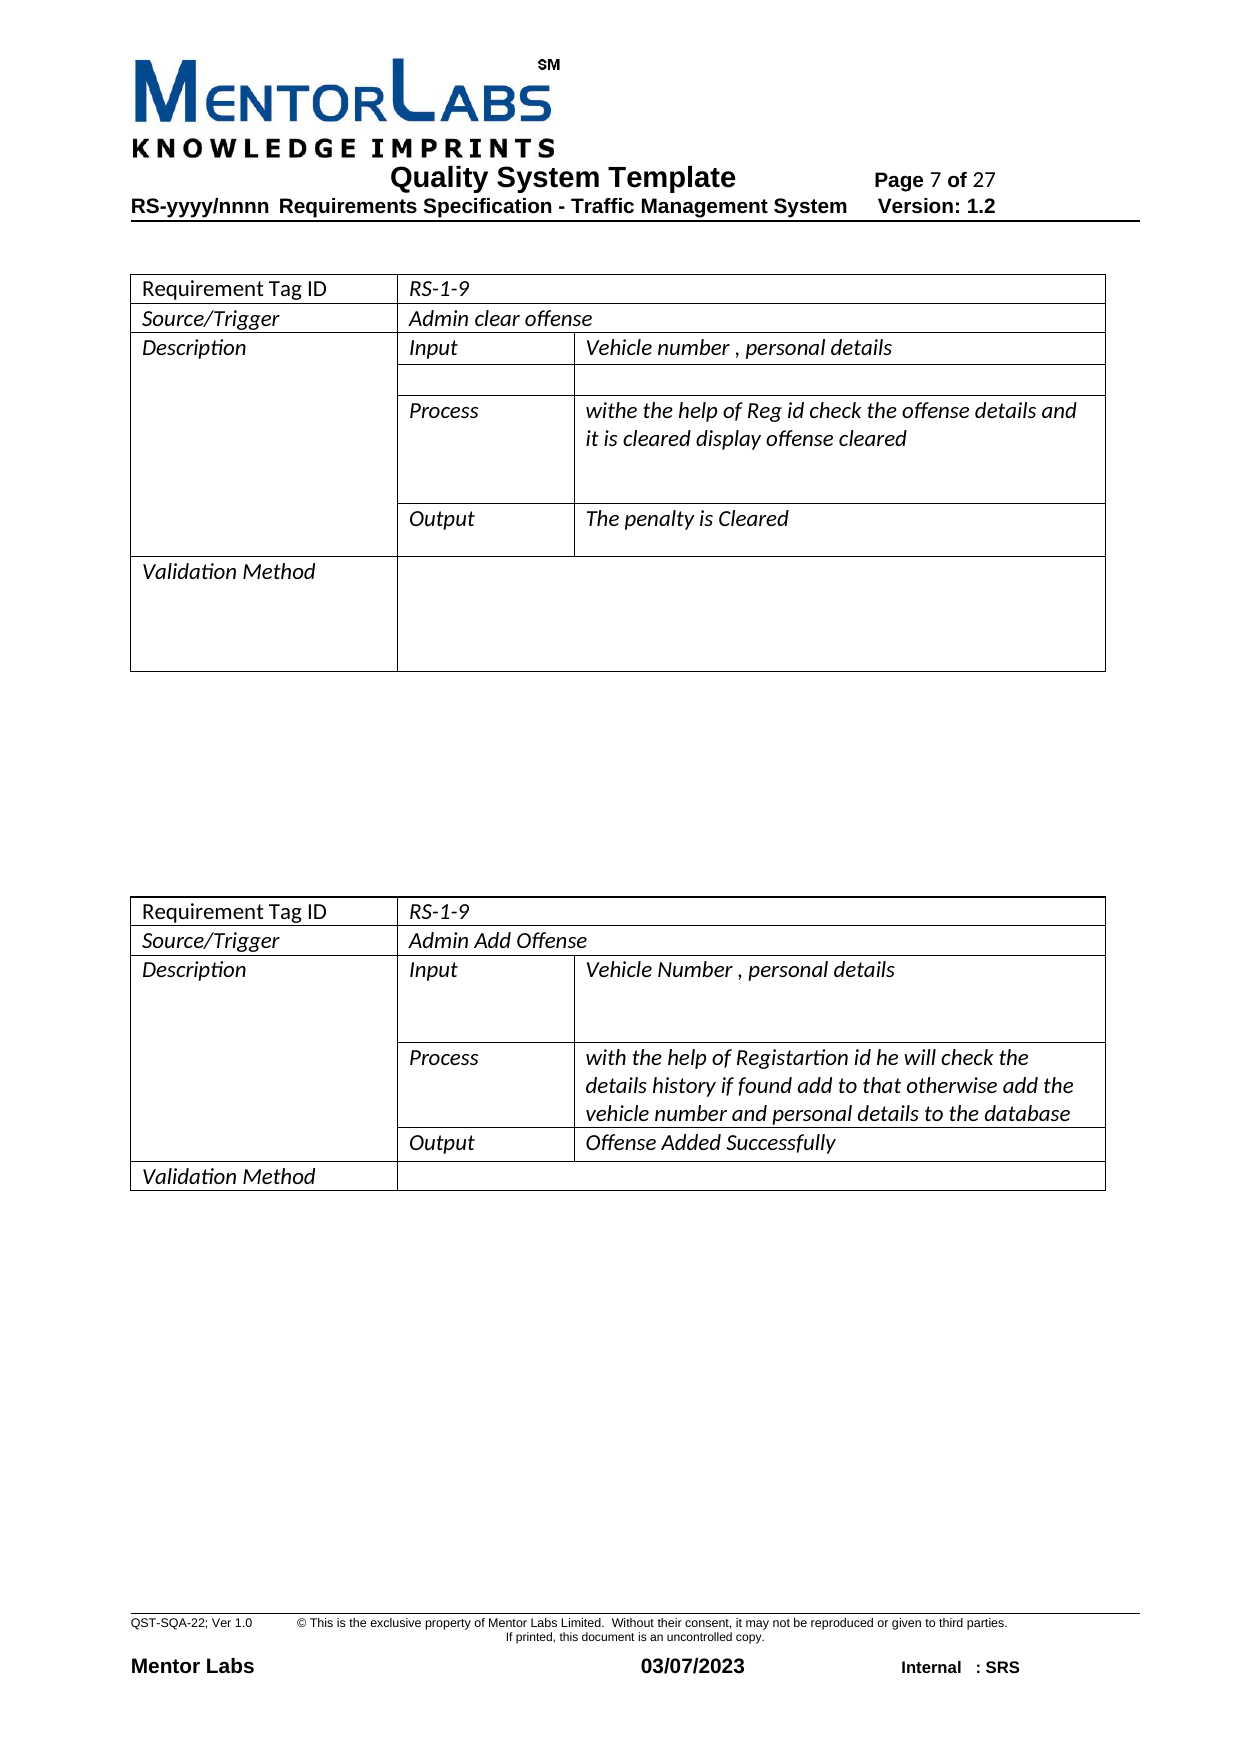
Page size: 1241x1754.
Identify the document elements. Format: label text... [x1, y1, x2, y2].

table_cell Description [131, 956, 397, 1161]
table_cell The penalty is Cleared [575, 504, 1105, 556]
table_cell Validation Method [131, 557, 397, 671]
table_cell Admin Add Offense [398, 926, 1105, 954]
table_cell Source/Trigger [131, 304, 397, 332]
table_cell withe the help of Reg id check the offense details and it is cleared display offense cleared [575, 396, 1105, 503]
table_cell Validation Method [131, 1162, 397, 1190]
table_cell [398, 1162, 1105, 1190]
table_cell Description [131, 333, 397, 556]
table_cell Offense Added Successfully [575, 1128, 1105, 1161]
table_cell [575, 365, 1105, 395]
table_cell Output [398, 1128, 574, 1161]
table_cell Input [398, 333, 574, 363]
table_cell Vehicle Number , personal details [575, 956, 1105, 1042]
table_cell Admin clear offense [398, 304, 1105, 332]
table_cell [398, 365, 574, 395]
table_header Requirement Tag ID [131, 275, 397, 303]
table_cell Source/Trigger [131, 926, 397, 954]
table_cell with the help of Registartion id he will check the details history if found add to that otherwise add the vehicle number and personal details to the database [575, 1043, 1105, 1127]
table_header RS-1-9 [398, 275, 1105, 303]
table_cell Input [398, 956, 574, 1042]
table_cell Vehicle number , personal details [575, 333, 1105, 363]
table_header RS-1-9 [398, 898, 1105, 925]
table_header Requirement Tag ID [131, 898, 397, 925]
table_cell Process [398, 396, 574, 503]
picture [130, 58, 563, 161]
table_cell Output [398, 504, 574, 556]
table_cell Process [398, 1043, 574, 1127]
table_cell [398, 557, 1105, 671]
